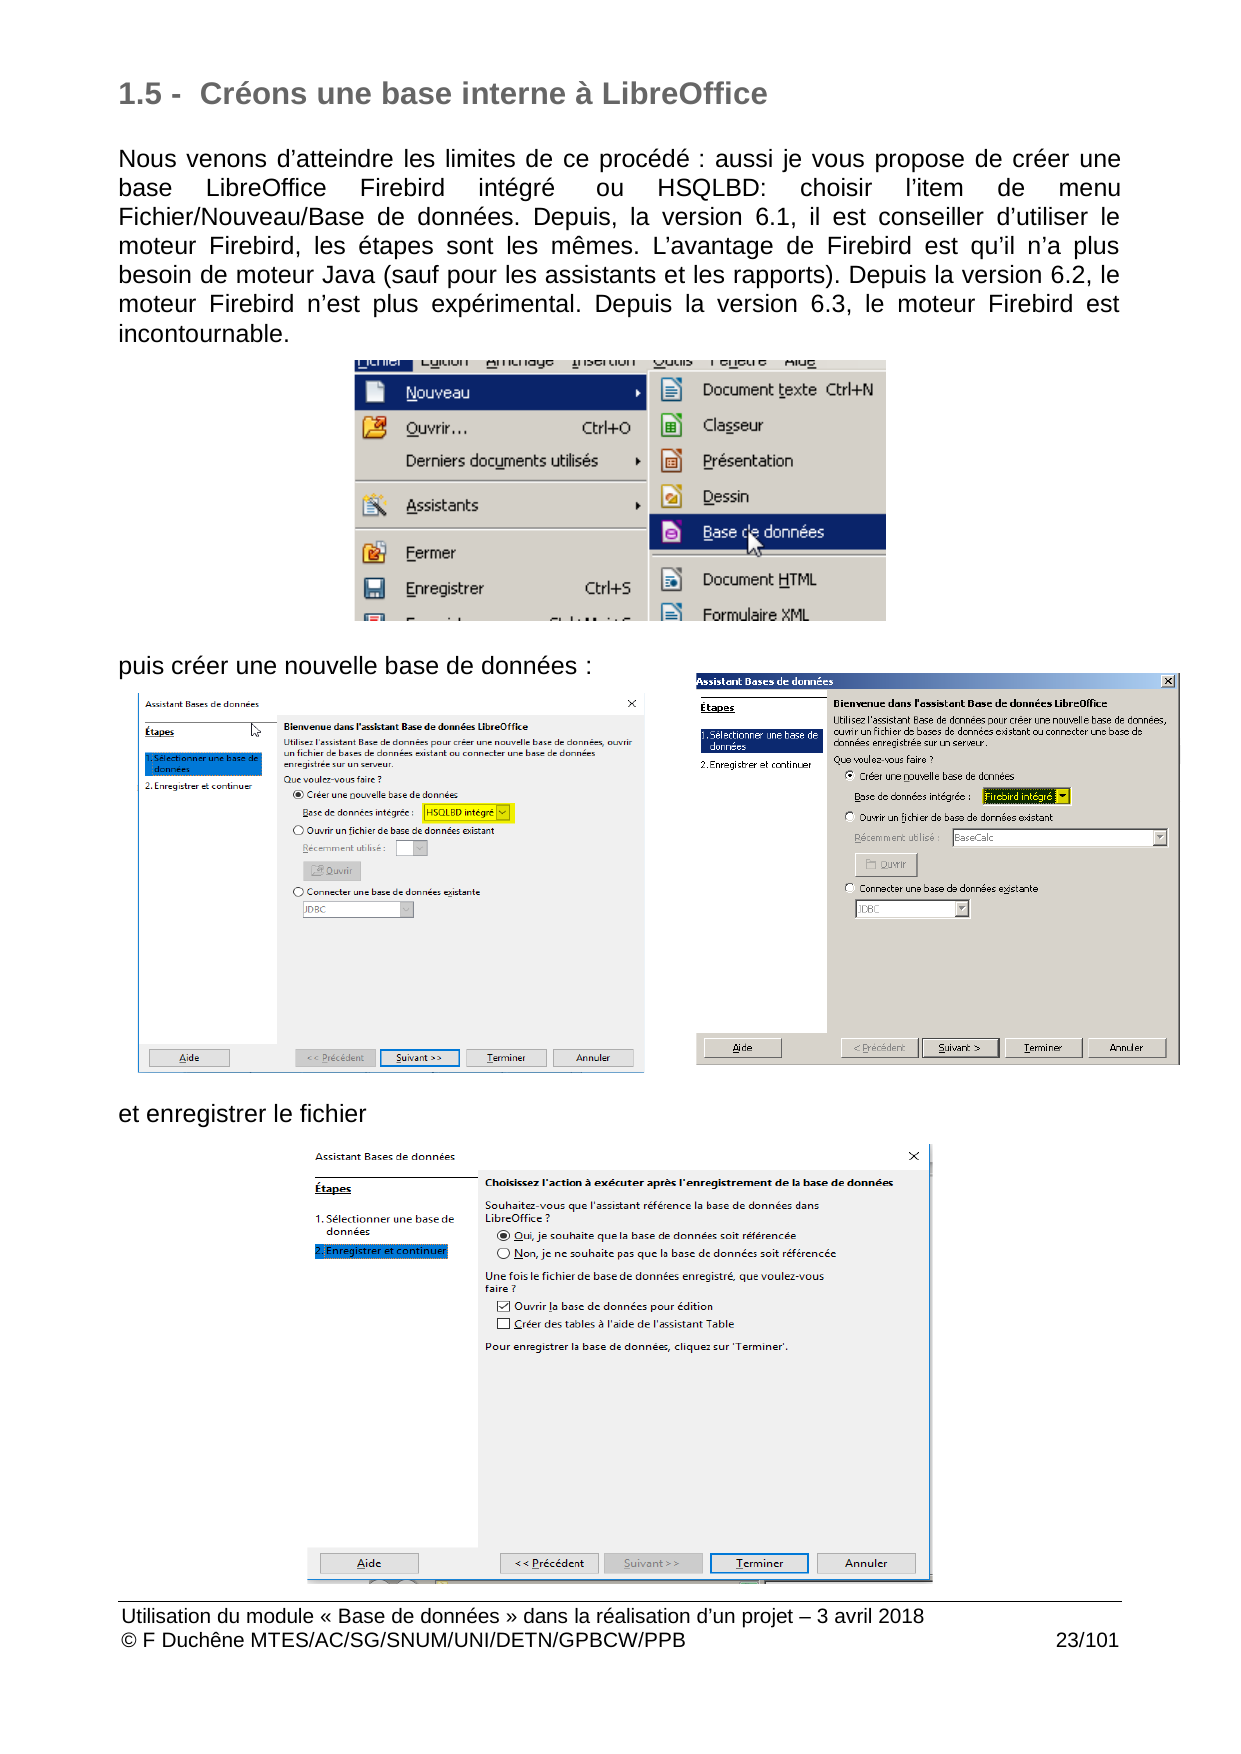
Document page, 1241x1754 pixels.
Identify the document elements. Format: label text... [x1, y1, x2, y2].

picture [696, 673, 1181, 1065]
picture [307, 1144, 933, 1584]
picture [137, 693, 645, 1073]
text et enregistrer le fichier [118, 1099, 1122, 1128]
text puis créer une nouvelle base de données : [118, 651, 1122, 680]
picture [354, 360, 886, 621]
subtitle Créons une base interne à LibreOffice [118, 75, 1122, 111]
text Nous venons d’atteindre les limites de ce procédé : aussi je vous propose de créer une base LibreOffice Firebird intégré ou HSQLBD: choisir l’item de menu Fichier/Nouveau/Base de données. Depuis, la version 6.1, il est conseiller d’utiliser le moteur Firebird, les étapes sont les mêmes. L’avantage de Firebird est qu’il n’a plus besoin de moteur Java (sauf pour les assistants et les rapports). Depuis la version 6.2, le moteur Firebird n’est plus expérimental. Depuis la version 6.3, le moteur Firebird est incontournable. [118, 144, 1122, 347]
